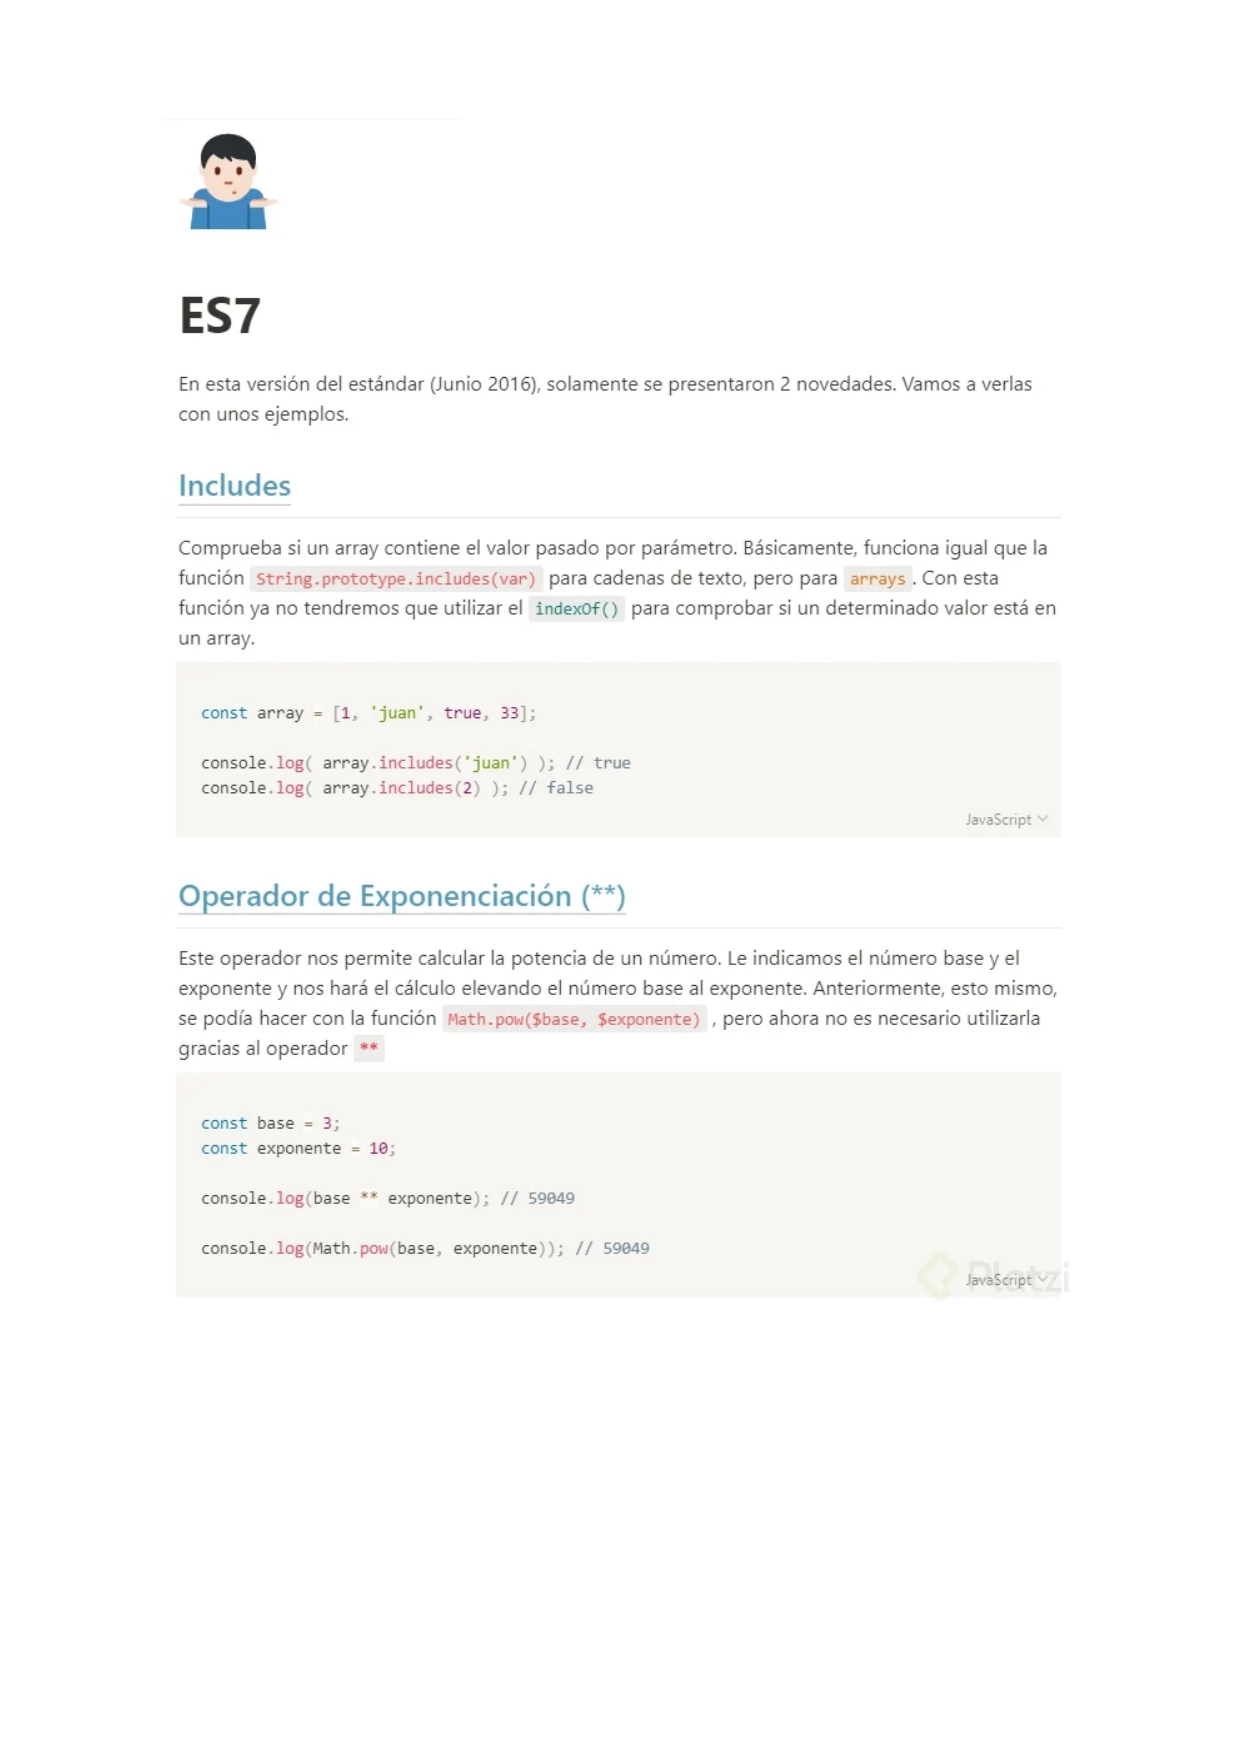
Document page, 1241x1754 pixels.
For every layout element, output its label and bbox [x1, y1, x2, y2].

picture [161, 118, 1079, 1314]
